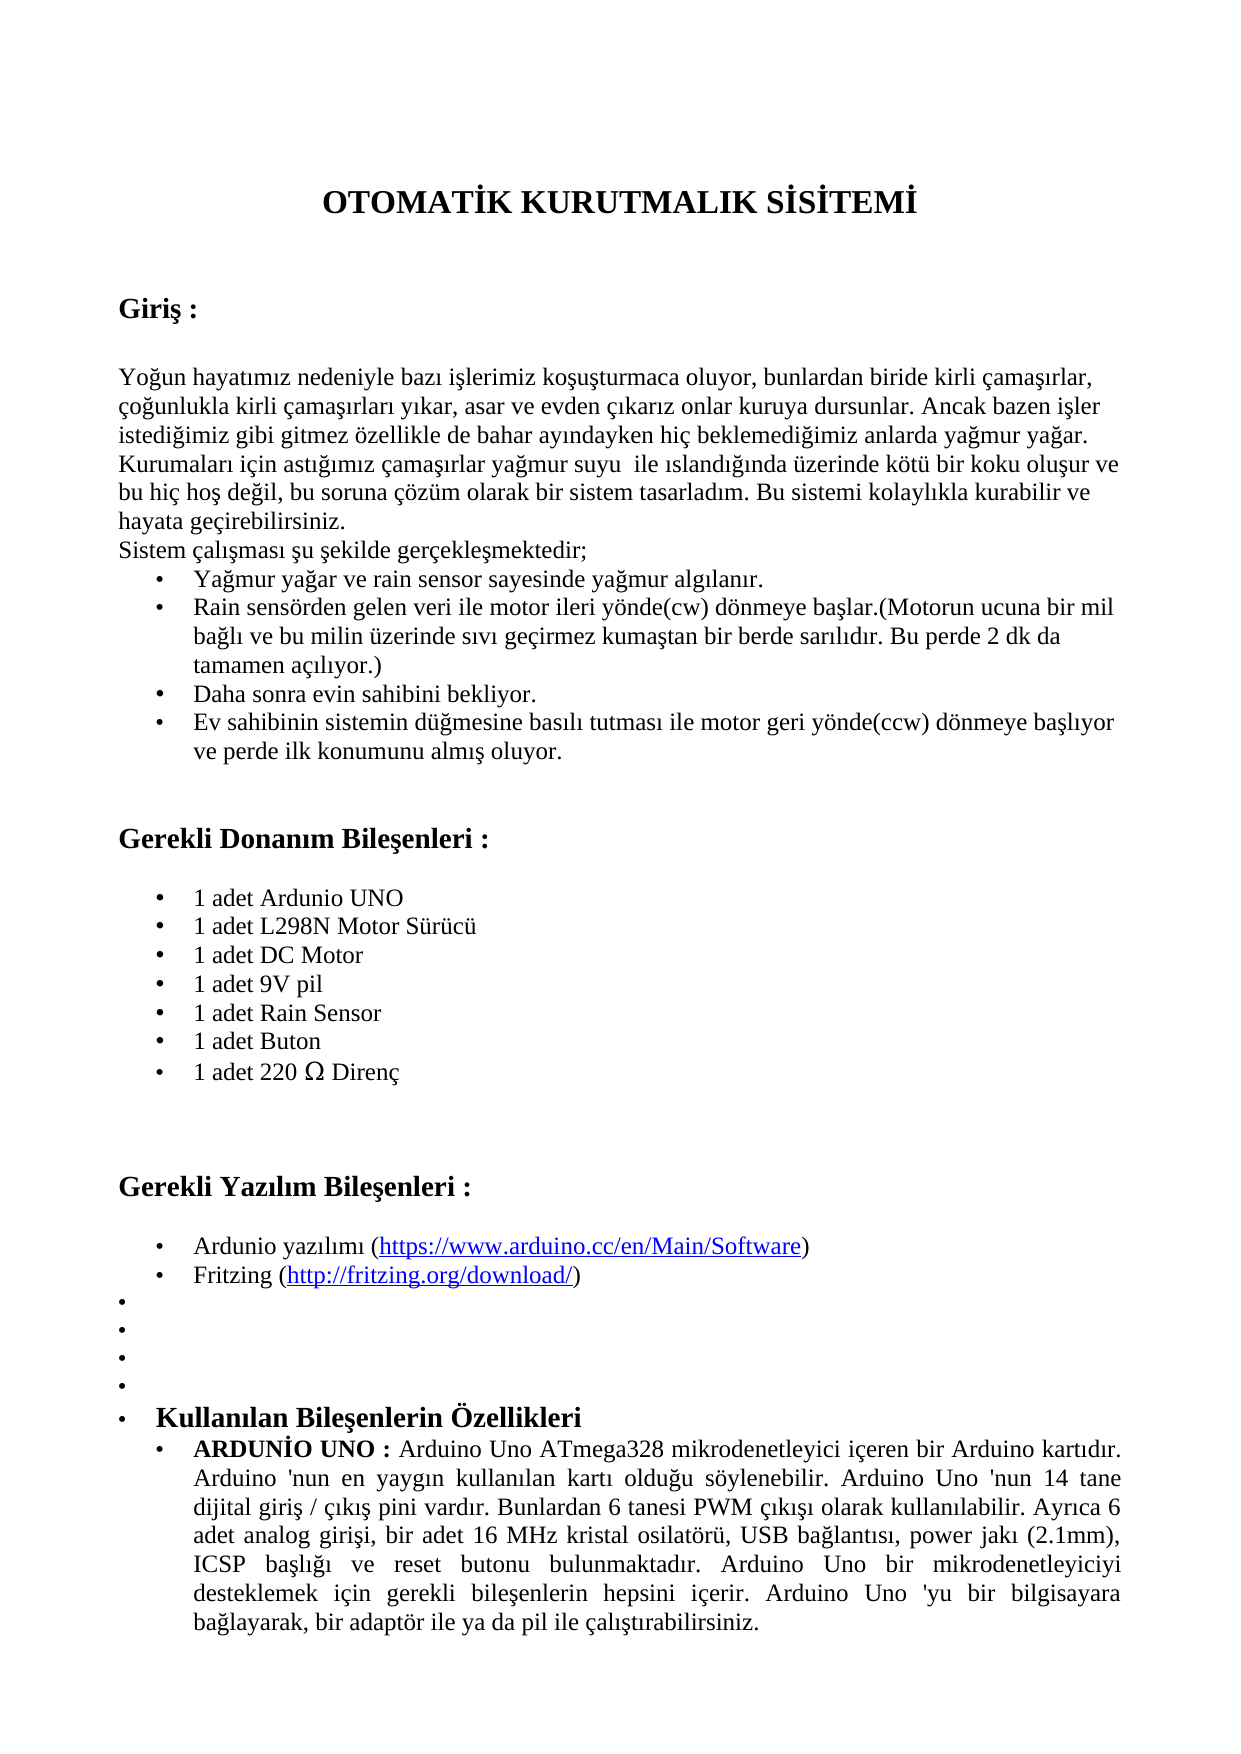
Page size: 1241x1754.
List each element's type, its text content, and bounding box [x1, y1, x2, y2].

list Yağmur yağar ve rain sensor sayesinde yağmur algılanır. [156, 564, 1122, 592]
list Fritzing (http://fritzing.org/download/) [156, 1260, 1122, 1288]
list Ardunio yazılımı (https://www.arduino.cc/en/Main/Software) [156, 1231, 1122, 1260]
text Gerekli Donanım Bileşenleri : [118, 821, 1122, 854]
text OTOMATİK KURUTMALIK SİSİTEMİ [118, 182, 1122, 221]
text Giriş : [118, 291, 1122, 324]
list Daha sonra evin sahibini bekliyor. [156, 679, 1122, 707]
text Yoğun hayatımız nedeniyle bazı işlerimiz koşuşturmaca oluyor, bunlardan biride kirli çamaşırlar, çoğunlukla kirli çamaşırları yıkar, asar ve evden çıkarız onlar kuruya dursunlar. Ancak bazen işler istediğimiz gibi gitmez özellikle de bahar ayındayken hiç beklemediğimiz anlarda yağmur yağar. Kurumaları için astığımız çamaşırlar yağmur suyu ile ıslandığında üzerinde kötü bir koku oluşur ve bu hiç hoş değil, bu soruna çözüm olarak bir sistem tasarladım. Bu sistemi kolaylıkla kurabilir ve hayata geçirebilirsiniz. [118, 362, 1122, 535]
list 1 adet Rain Sensor [156, 998, 1122, 1026]
list 1 adet 220 Ω Direnç [156, 1055, 1122, 1085]
text Sistem çalışması şu şekilde gerçekleşmektedir; [118, 535, 1122, 564]
list 1 adet Ardunio UNO [156, 883, 1122, 911]
list Rain sensörden gelen veri ile motor ileri yönde(cw) dönmeye başlar.(Motorun ucuna bir mil bağlı ve bu milin üzerinde sıvı geçirmez kumaştan bir berde sarılıdır. Bu perde 2 dk da tamamen açılıyor.) [156, 592, 1122, 679]
list ARDUNİO UNO : Arduino Uno ATmega328 mikrodenetleyici içeren bir Arduino kartıdır. Arduino 'nun en yaygın kullanılan kartı olduğu söylenebilir. Arduino Uno 'nun 14 tane dijital giriş / çıkış pini vardır. Bunlardan 6 tanesi PWM çıkışı olarak kullanılabilir. Ayrıca 6 adet analog girişi, bir adet 16 MHz kristal osilatörü, USB bağlantısı, power jakı (2.1mm), ICSP başlığı ve reset butonu bulunmaktadır. Arduino Uno bir mikrodenetleyiciyi desteklemek için gerekli bileşenlerin hepsini içerir. Arduino Uno 'yu bir bilgisayara bağlayarak, bir adaptör ile ya da pil ile çalıştırabilirsiniz. [156, 1434, 1122, 1635]
list 1 adet DC Motor [156, 940, 1122, 969]
list 1 adet 9V pil [156, 969, 1122, 998]
list 1 adet L298N Motor Sürücü [156, 911, 1122, 940]
text Gerekli Yazılım Bileşenleri : [118, 1169, 1122, 1203]
list 1 adet Buton [156, 1026, 1122, 1055]
list Kullanılan Bileşenlerin Özellikleri [81, 1401, 1122, 1434]
list Ev sahibinin sistemin düğmesine basılı tutması ile motor geri yönde(ccw) dönmeye başlıyor ve perde ilk konumunu almış oluyor. [156, 707, 1122, 765]
